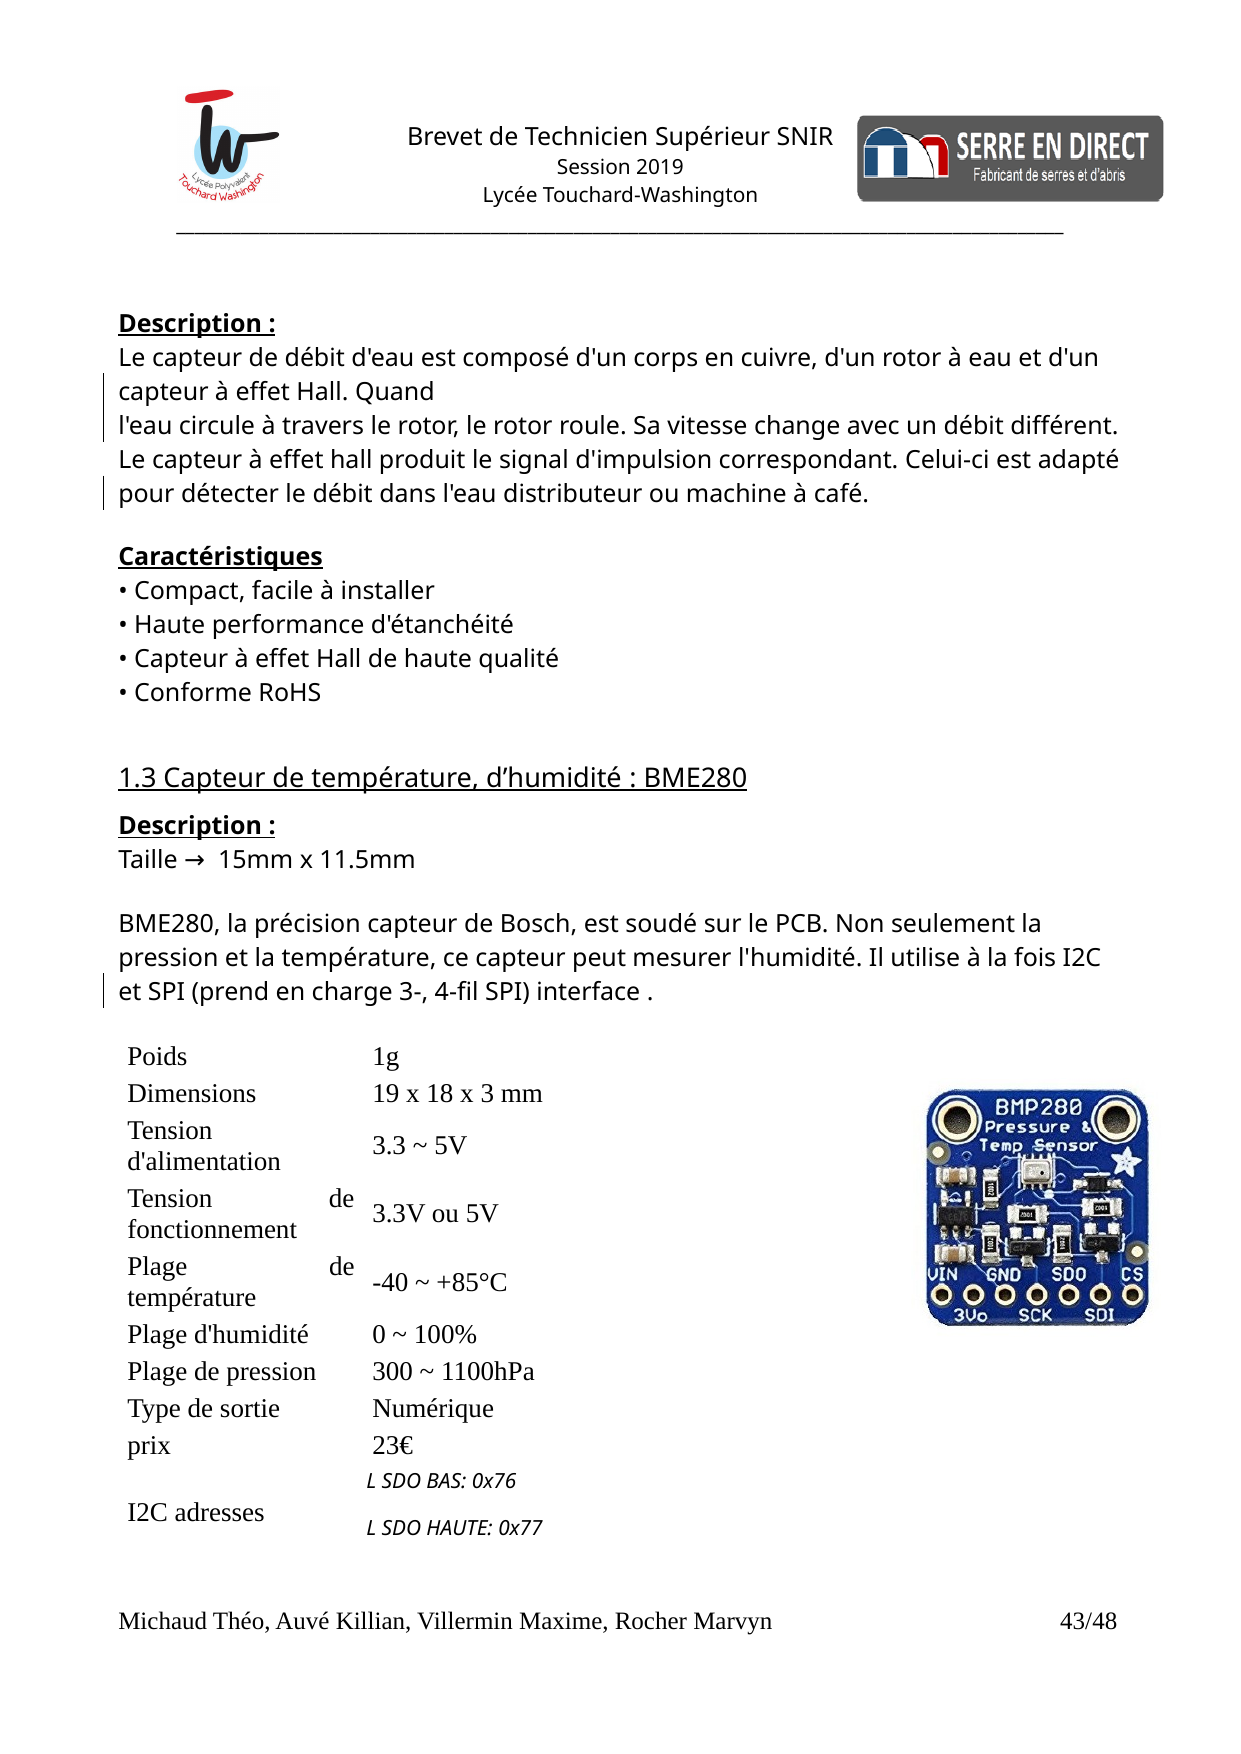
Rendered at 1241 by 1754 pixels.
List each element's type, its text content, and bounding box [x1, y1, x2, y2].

table_cell 23€ [363, 1426, 715, 1463]
text Description : [118, 808, 1122, 842]
table_cell Plage de température [118, 1247, 363, 1315]
table_cell Plage d'humidité [118, 1315, 363, 1352]
table_cell 3.3V ou 5V [363, 1179, 715, 1247]
table_cell Dimensions [118, 1074, 363, 1111]
text BME280, la précision capteur de Bosch, est soudé sur le PCB. Non seulement la pression et la température, ce capteur peut mesurer l'humidité. Il utilise à la fois I2C et SPI (prend en charge 3-, 4-fil SPI) interface . [118, 905, 1122, 1007]
table_cell L SDO BAS: 0x76 L SDO HAUTE: 0x77 [363, 1463, 715, 1559]
text Description : [118, 305, 1122, 339]
text Taille → 15mm x 11.5mm [118, 842, 1122, 876]
table_cell Tension de fonctionnement [118, 1179, 363, 1247]
picture [176, 86, 281, 203]
table_cell I2C adresses [118, 1463, 363, 1559]
table_header Poids [118, 1037, 363, 1074]
table_cell 0 ~ 100% [363, 1315, 715, 1352]
table_cell prix [118, 1426, 363, 1463]
table_header 1g [363, 1037, 715, 1074]
text Le capteur de débit d'eau est composé d'un corps en cuivre, d'un rotor à eau et d'un capteur à effet Hall. Quandl'eau circule à travers le rotor, le rotor roule. Sa vitesse change avec un débit différent. Le capteur à effet hall produit le signal d'impulsion correspondant. Celui-ci est adapté pour détecter le débit dans l'eau distributeur ou machine à café. [118, 339, 1122, 510]
table_cell -40 ~ +85°C [363, 1247, 715, 1315]
table_cell Numérique [363, 1389, 715, 1426]
subtitle 1.3 Capteur de température, d’humidité : BME280 [118, 758, 1122, 795]
picture [852, 113, 1167, 206]
table_cell 19 x 18 x 3 mm [363, 1074, 715, 1111]
table_cell Tension d'alimentation [118, 1111, 363, 1179]
table_cell Plage de pression [118, 1352, 363, 1389]
table_cell 300 ~ 1100hPa [363, 1352, 715, 1389]
text Caractéristiques • Compact, facile à installer • Haute performance d'étanchéité • Capteur à effet Hall de haute qualité • Conforme RoHS [118, 538, 1122, 709]
table_cell Type de sortie [118, 1389, 363, 1426]
table_cell 3.3 ~ 5V [363, 1111, 715, 1179]
